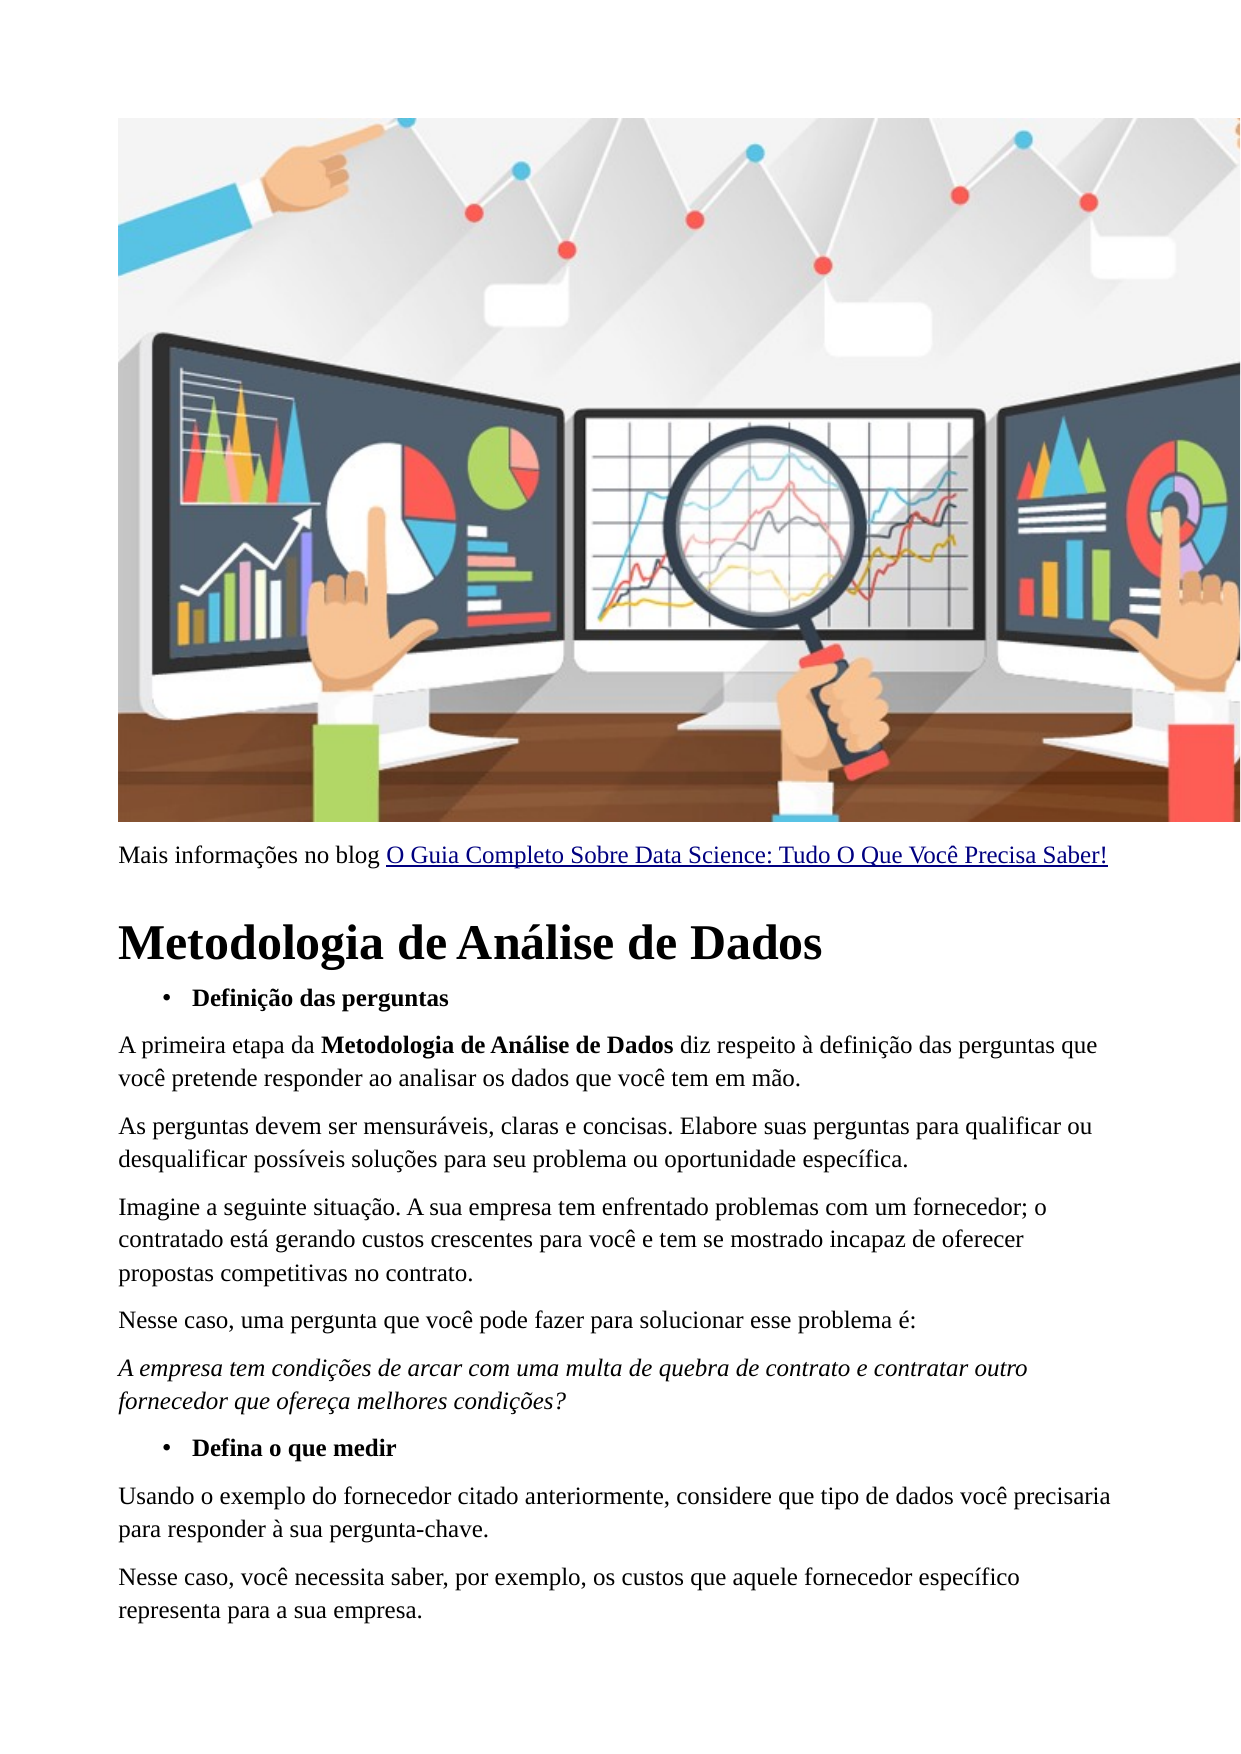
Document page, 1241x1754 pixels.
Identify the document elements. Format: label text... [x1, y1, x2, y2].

text Imagine a seguinte situação. A sua empresa tem enfrentado problemas com um fornecedor; o contratado está gerando custos crescentes para você e tem se mostrado incapaz de oferecer propostas competitivas no contrato. [118, 1192, 1122, 1286]
text As perguntas devem ser mensuráveis, claras e concisas. Elabore suas perguntas para qualificar ou desqualificar possíveis soluções para seu problema ou oportunidade específica. [118, 1111, 1122, 1173]
list Defina o que medir [162, 1433, 1122, 1462]
text A primeira etapa da Metodologia de Análise de Dados diz respeito à definição das perguntas que você pretende responder ao analisar os dados que você tem em mão. [118, 1030, 1122, 1092]
text Usando o exemplo do fornecedor citado anteriormente, considere que tipo de dados você precisaria para responder à sua pergunta-chave. [118, 1481, 1122, 1543]
text Nesse caso, uma pergunta que você pode fazer para solucionar esse problema é: [118, 1305, 1122, 1334]
text Mais informações no blog O Guia Completo Sobre Data Science: Tudo O Que Você Precisa Saber! [118, 840, 1122, 869]
list Definição das perguntas [162, 983, 1122, 1011]
picture [118, 118, 1241, 822]
text Nesse caso, você necessita saber, por exemplo, os custos que aquele fornecedor específico representa para a sua empresa. [118, 1562, 1122, 1623]
subtitle Metodologia de Análise de Dados [118, 913, 1122, 970]
text A empresa tem condições de arcar com uma multa de quebra de contrato e contratar outro fornecedor que ofereça melhores condições? [118, 1353, 1122, 1414]
